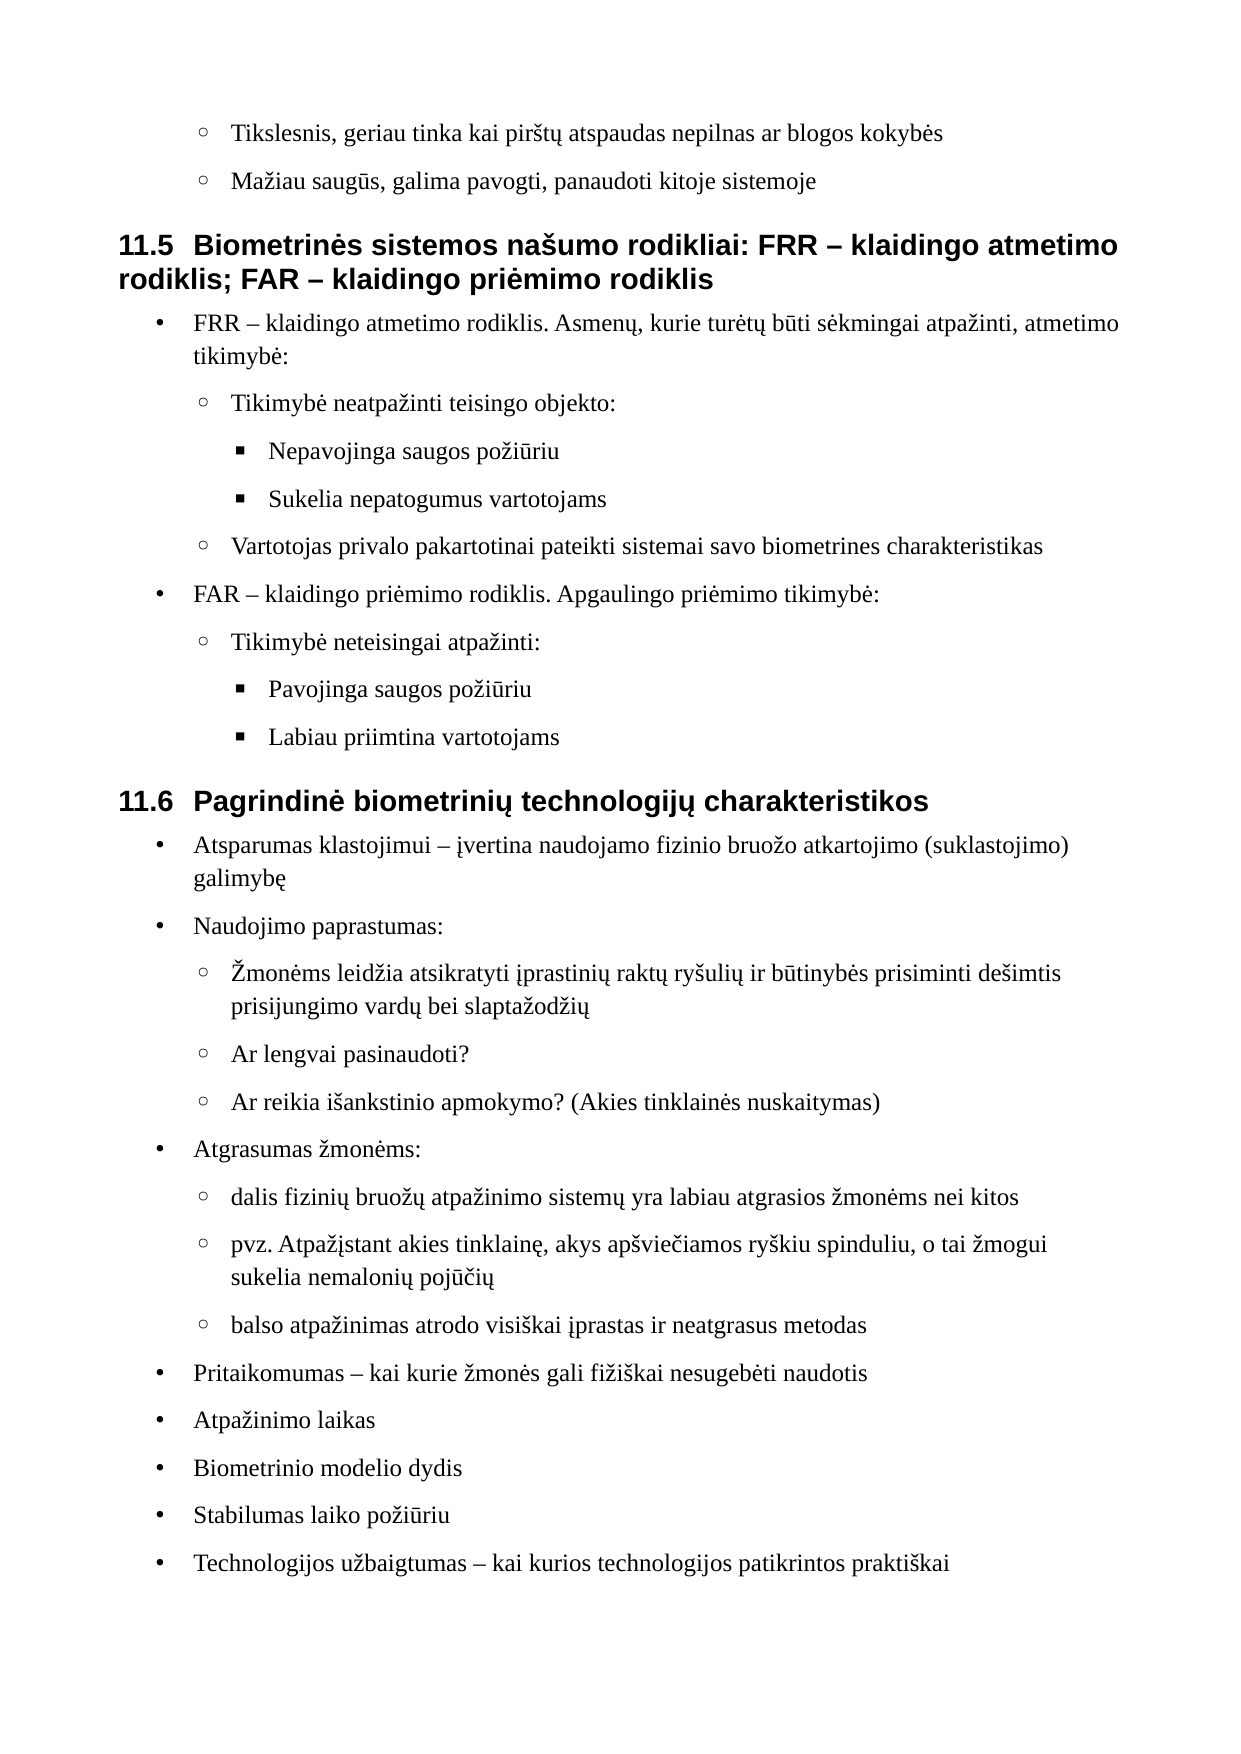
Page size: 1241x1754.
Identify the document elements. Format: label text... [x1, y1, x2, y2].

list Technologijos užbaigtumas – kai kurios technologijos patikrintos praktiškai [156, 1548, 1122, 1577]
list Ar lengvai pasinaudoti? [193, 1039, 1122, 1068]
list Sukelia nepatogumus vartotojams [231, 484, 1122, 512]
list Biometrinio modelio dydis [156, 1453, 1122, 1482]
list Pavojinga saugos požiūriu [231, 674, 1122, 703]
list FRR – klaidingo atmetimo rodiklis. Asmenų, kurie turėtų būti sėkmingai atpažinti, atmetimo tikimybė: [156, 308, 1122, 370]
list Tikimybė neatpažinti teisingo objekto: [193, 388, 1122, 417]
list Žmonėms leidžia atsikratyti įprastinių raktų ryšulių ir būtinybės prisiminti dešimtis prisijungimo vardų bei slaptažodžių [193, 958, 1122, 1020]
list Atpažinimo laikas [156, 1405, 1122, 1434]
list Atgrasumas žmonėms: [156, 1134, 1122, 1163]
list balso atpažinimas atrodo visiškai įprastas ir neatgrasus metodas [193, 1310, 1122, 1339]
list Tikslesnis, geriau tinka kai pirštų atspaudas nepilnas ar blogos kokybės [193, 118, 1122, 147]
list Naudojimo paprastumas: [156, 911, 1122, 939]
subtitle Biometrinės sistemos našumo rodikliai: FRR – klaidingo atmetimo rodiklis; FAR – klaidingo priėmimo rodiklis [118, 228, 1122, 295]
list FAR – klaidingo priėmimo rodiklis. Apgaulingo priėmimo tikimybė: [156, 579, 1122, 608]
list Pritaikomumas – kai kurie žmonės gali fižiškai nesugebėti naudotis [156, 1358, 1122, 1386]
list Vartotojas privalo pakartotinai pateikti sistemai savo biometrines charakteristikas [193, 531, 1122, 560]
list Atsparumas klastojimui – įvertina naudojamo fizinio bruožo atkartojimo (suklastojimo) galimybę [156, 830, 1122, 892]
list Nepavojinga saugos požiūriu [231, 436, 1122, 465]
list Ar reikia išankstinio apmokymo? (Akies tinklainės nuskaitymas) [193, 1087, 1122, 1115]
list pvz. Atpažįstant akies tinklainę, akys apšviečiamos ryškiu spinduliu, o tai žmogui sukelia nemalonių pojūčių [193, 1229, 1122, 1291]
list Labiau priimtina vartotojams [231, 722, 1122, 751]
list Stabilumas laiko požiūriu [156, 1501, 1122, 1529]
list dalis fizinių bruožų atpažinimo sistemų yra labiau atgrasios žmonėms nei kitos [193, 1182, 1122, 1211]
subtitle Pagrindinė biometrinių technologijų charakteristikos [118, 784, 1122, 818]
list Mažiau saugūs, galima pavogti, panaudoti kitoje sistemoje [193, 166, 1122, 194]
list Tikimybė neteisingai atpažinti: [193, 627, 1122, 655]
